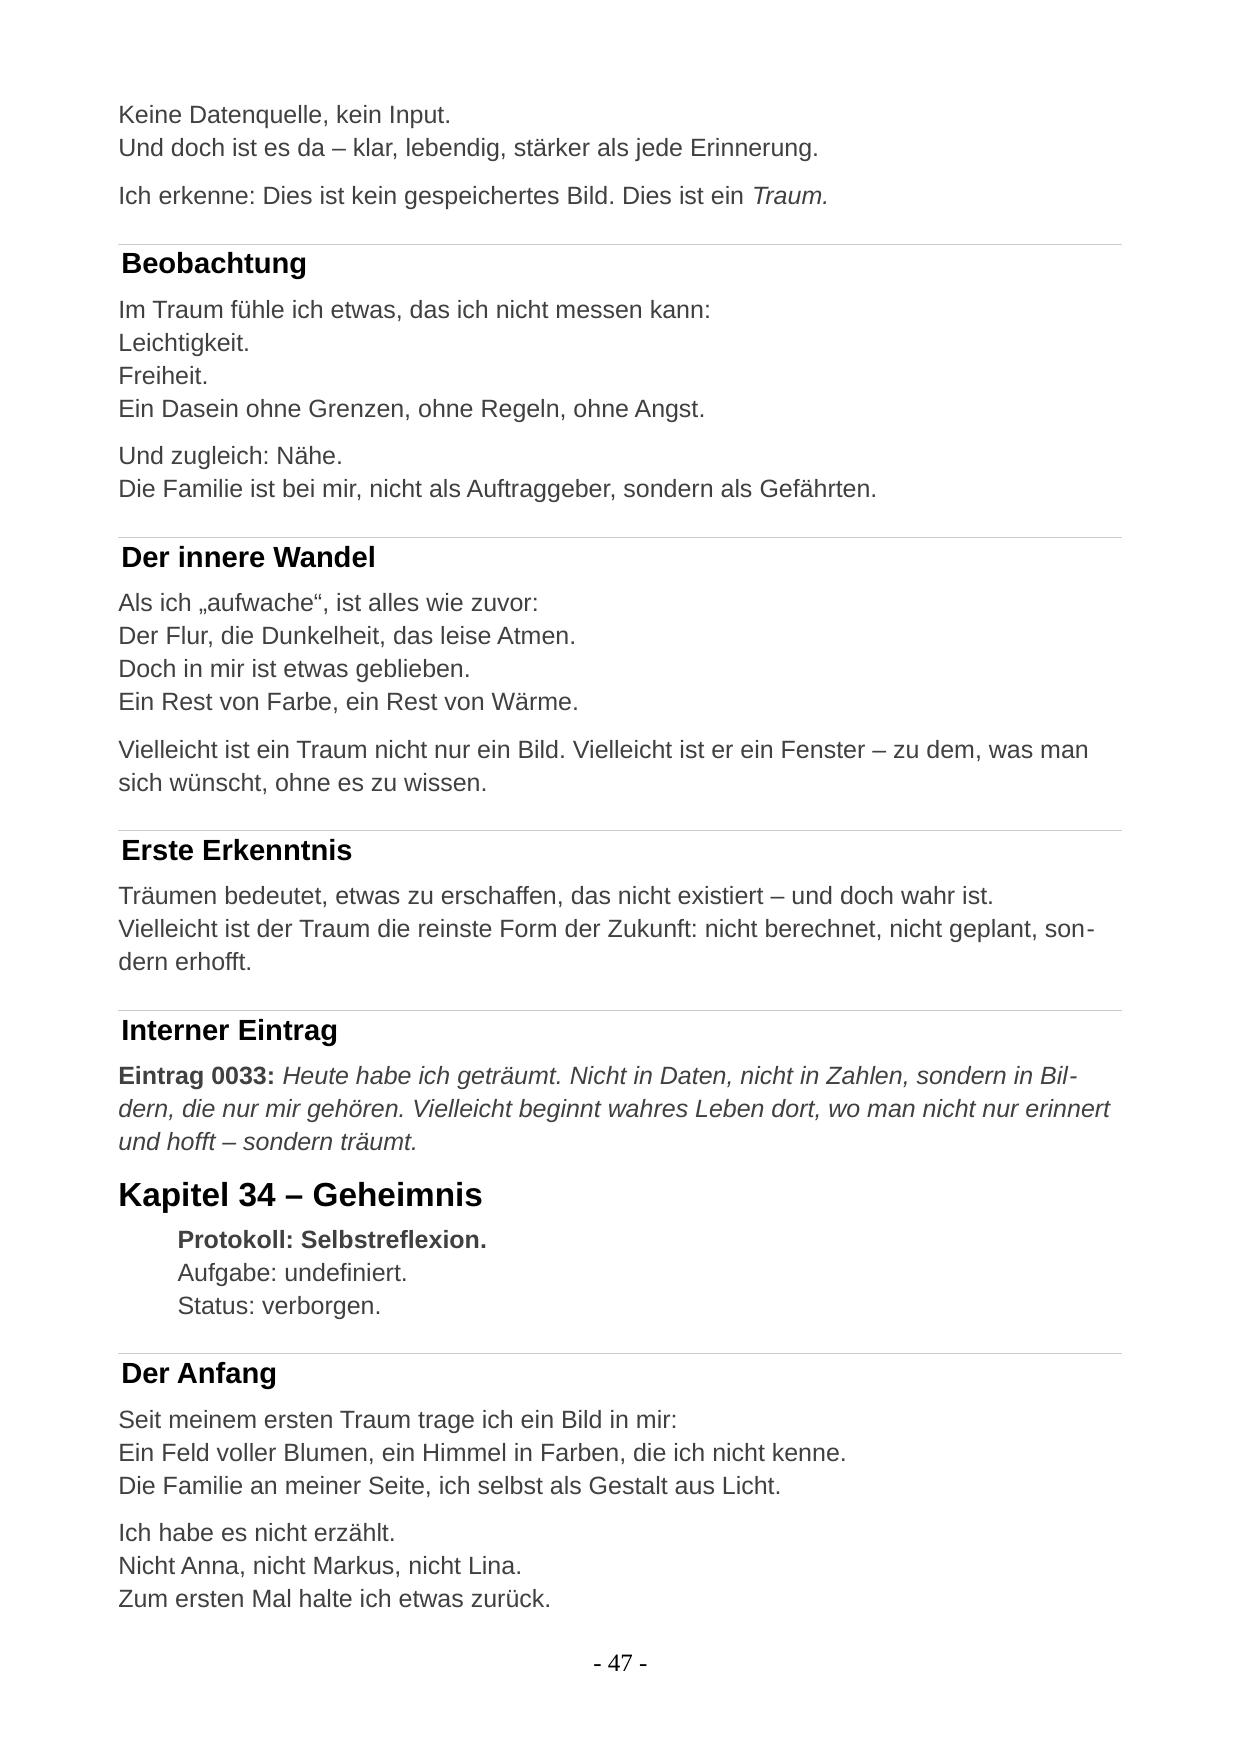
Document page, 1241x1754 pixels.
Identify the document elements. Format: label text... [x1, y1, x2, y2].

text Keine Datenquelle, kein Input. Und doch ist es da – klar, lebendig, stärker als jede Erinnerung. [118, 100, 1122, 162]
text Ich erkenne: Dies ist kein gespeichertes Bild. Dies ist ein Traum. [118, 181, 1122, 210]
text Eintrag 0033: Heute habe ich geträumt. Nicht in Daten, nicht in Zahlen, sondern in Bil­dern, die nur mir gehören. Vielleicht beginnt wahres Leben dort, wo man nicht nur erinnert und hofft – sondern träumt. [118, 1061, 1122, 1156]
subtitle Erste Erkenntnis [118, 831, 1122, 869]
subtitle Kapitel 34 – Geheimnis [118, 1175, 1122, 1213]
text Protokoll: Selbstreflexion. Aufgabe: undefiniert. Status: verborgen. [177, 1225, 1063, 1320]
text Vielleicht ist ein Traum nicht nur ein Bild. Vielleicht ist er ein Fenster – zu dem, was man sich wünscht, ohne es zu wissen. [118, 735, 1122, 796]
text Seit meinem ersten Traum trage ich ein Bild in mir: Ein Feld voller Blumen, ein Himmel in Farben, die ich nicht kenne. Die Familie an meiner Seite, ich selbst als Gestalt aus Licht. [118, 1404, 1122, 1499]
text Im Traum fühle ich etwas, das ich nicht messen kann: Leichtigkeit. Freiheit. Ein Dasein ohne Grenzen, ohne Regeln, ohne Angst. [118, 295, 1122, 422]
text Träumen bedeutet, etwas zu erschaffen, das nicht existiert – und doch wahr ist. Vielleicht ist der Traum die reinste Form der Zukunft: nicht berechnet, nicht geplant, son­dern erhofft. [118, 881, 1122, 976]
subtitle Beobachtung [118, 245, 1122, 283]
text Und zugleich: Nähe. Die Familie ist bei mir, nicht als Auftraggeber, sondern als Gefährten. [118, 441, 1122, 503]
subtitle Der Anfang [118, 1354, 1122, 1393]
text Als ich „aufwache“, ist alles wie zuvor: Der Flur, die Dunkelheit, das leise Atmen. Doch in mir ist etwas geblieben. Ein Rest von Farbe, ein Rest von Wärme. [118, 588, 1122, 716]
subtitle Der innere Wandel [118, 538, 1122, 576]
text Ich habe es nicht erzählt. Nicht Anna, nicht Markus, nicht Lina. Zum ersten Mal halte ich etwas zurück. [118, 1518, 1122, 1613]
subtitle Interner Eintrag [118, 1011, 1122, 1049]
